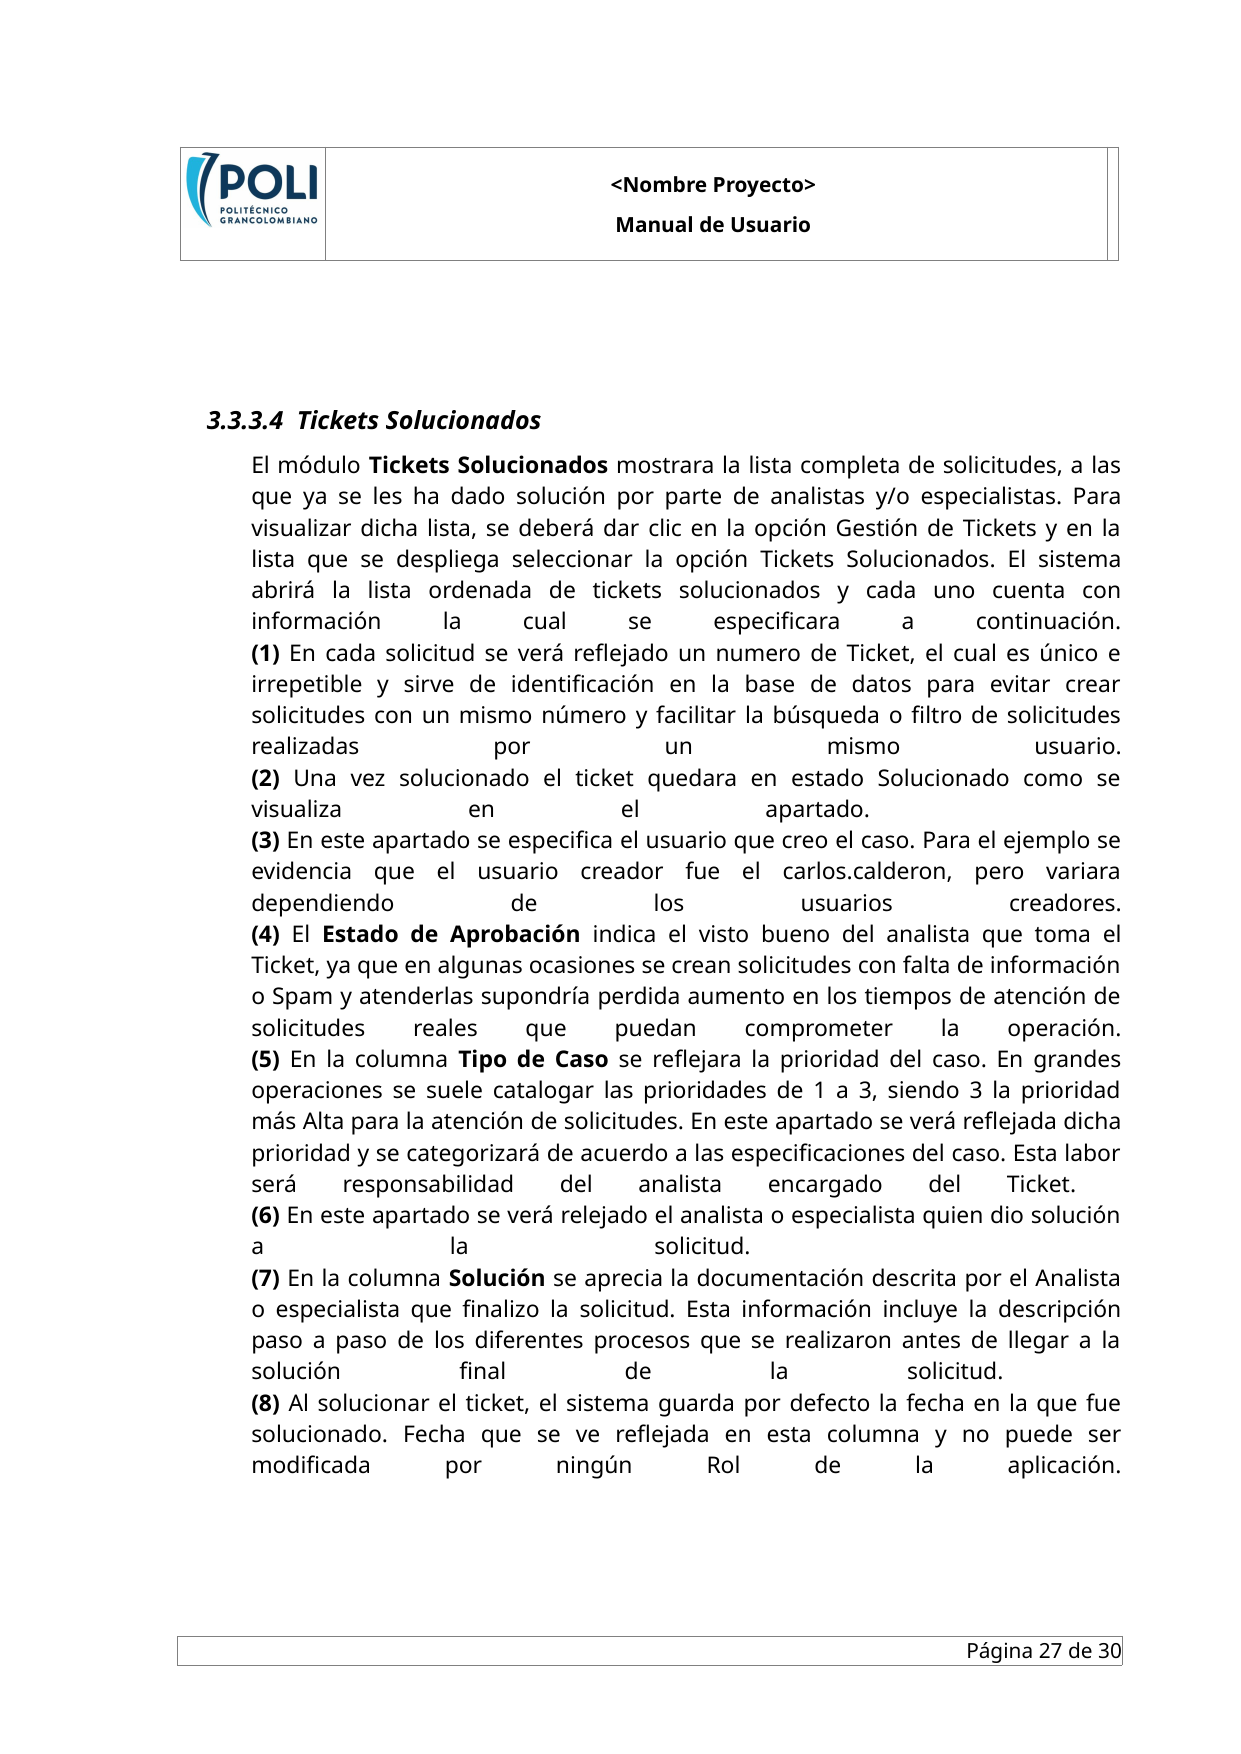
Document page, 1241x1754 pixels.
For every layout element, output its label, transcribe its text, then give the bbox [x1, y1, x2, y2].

text El módulo Tickets Solucionados mostrara la lista completa de solicitudes, a las que ya se les ha dado solución por parte de analistas y/o especialistas. Para visualizar dicha lista, se deberá dar clic en la opción Gestión de Tickets y en la lista que se despliega seleccionar la opción Tickets Solucionados. El sistema abrirá la lista ordenada de tickets solucionados y cada uno cuenta con información la cual se especificara a continuación. (1) En cada solicitud se verá reflejado un numero de Ticket, el cual es único e irrepetible y sirve de identificación en la base de datos para evitar crear solicitudes con un mismo número y facilitar la búsqueda o filtro de solicitudes realizadas por un mismo usuario. (2) Una vez solucionado el ticket quedara en estado Solucionado como se visualiza en el apartado. (3) En este apartado se especifica el usuario que creo el caso. Para el ejemplo se evidencia que el usuario creador fue el carlos.calderon, pero variara dependiendo de los usuarios creadores. (4) El Estado de Aprobación indica el visto bueno del analista que toma el Ticket, ya que en algunas ocasiones se crean solicitudes con falta de información o Spam y atenderlas supondría perdida aumento en los tiempos de atención de solicitudes reales que puedan comprometer la operación. (5) En la columna Tipo de Caso se reflejara la prioridad del caso. En grandes operaciones se suele catalogar las prioridades de 1 a 3, siendo 3 la prioridad más Alta para la atención de solicitudes. En este apartado se verá reflejada dicha prioridad y se categorizará de acuerdo a las especificaciones del caso. Esta labor será responsabilidad del analista encargado del Ticket. (6) En este apartado se verá relejado el analista o especialista quien dio solución a la solicitud. (7) En la columna Solución se aprecia la documentación descrita por el Analista o especialista que finalizo la solicitud. Esta información incluye la descripción paso a paso de los diferentes procesos que se realizaron antes de llegar a la solución final de la solicitud. (8) Al solucionar el ticket, el sistema guarda por defecto la fecha en la que fue solucionado. Fecha que se ve reflejada en esta columna y no puede ser modificada por ningún Rol de la aplicación. [251, 449, 1122, 1480]
subtitle Tickets Solucionados [207, 402, 1122, 436]
